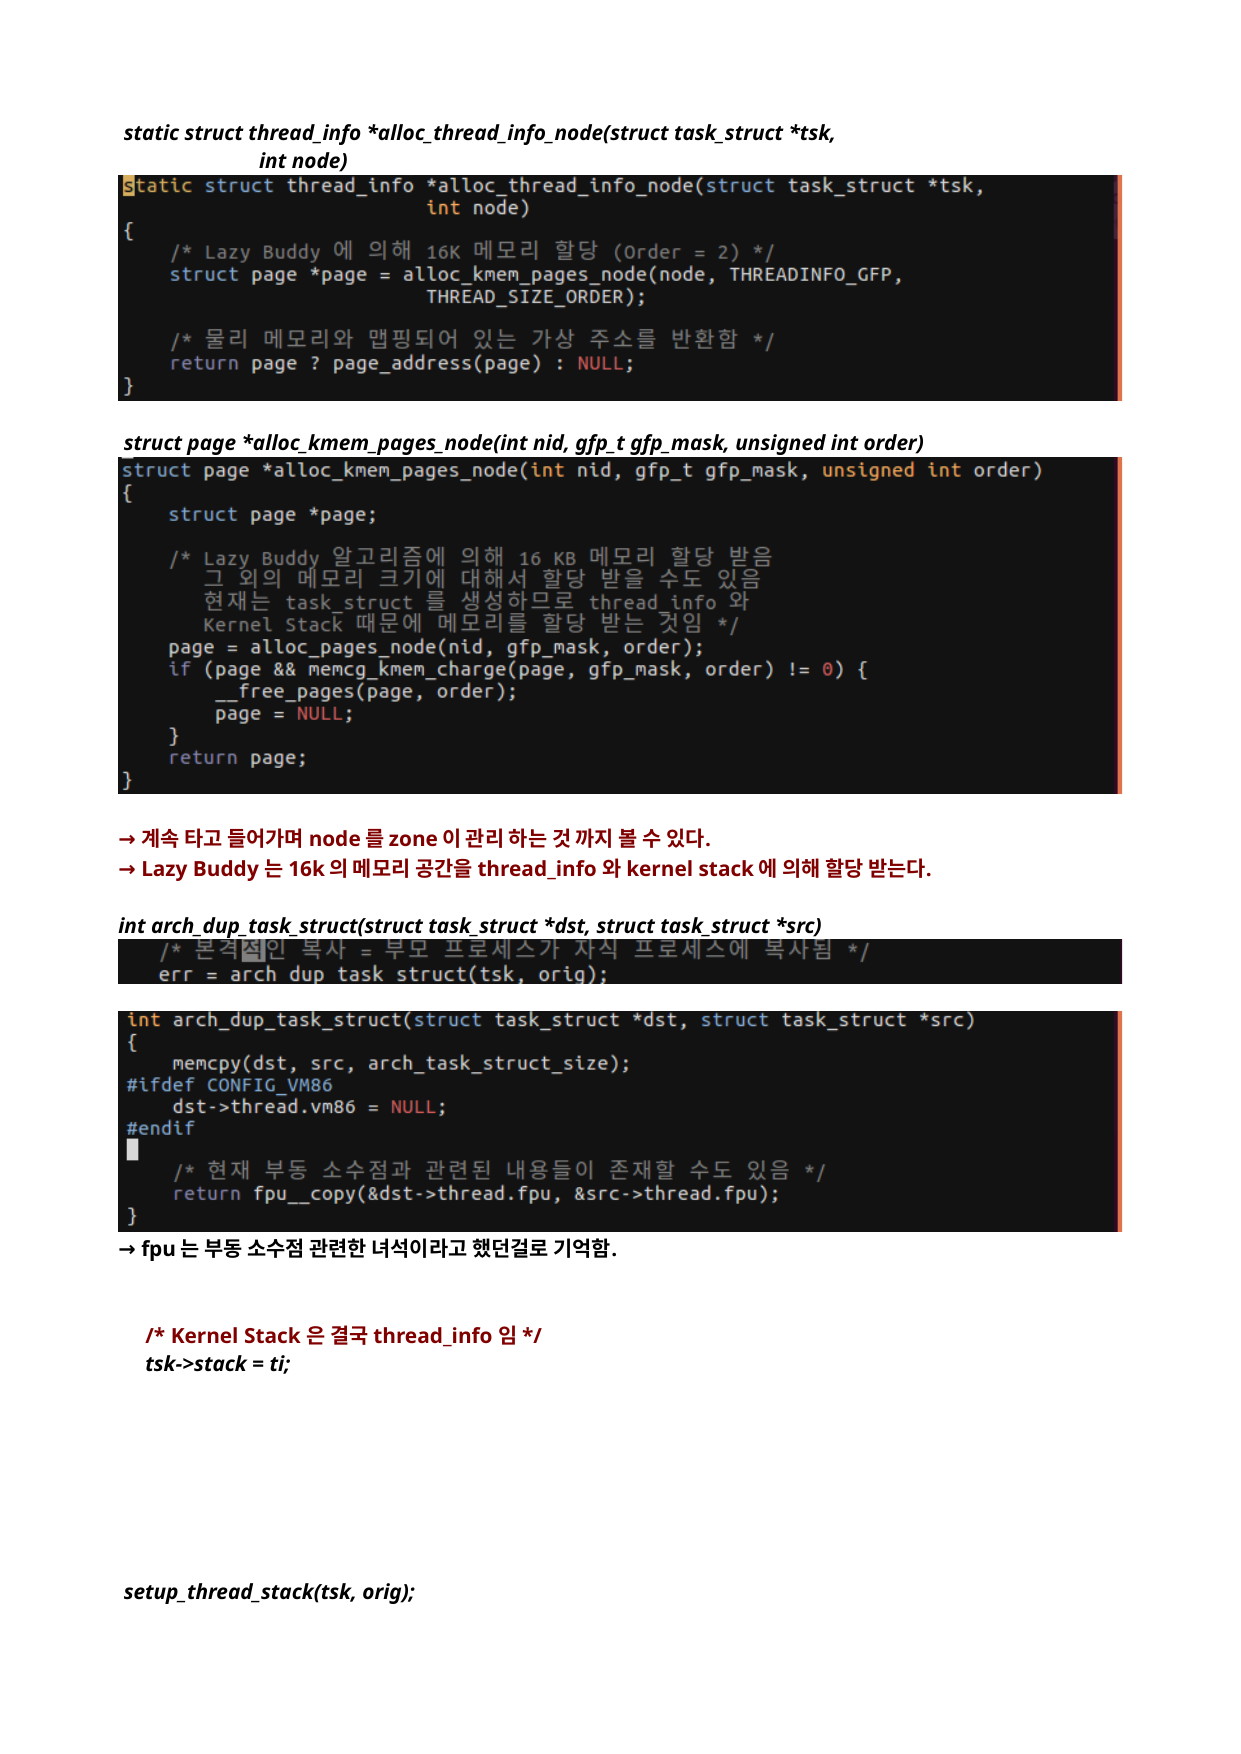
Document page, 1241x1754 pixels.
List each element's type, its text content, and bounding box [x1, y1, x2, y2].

text → fpu는 부동 소수점 관련한 녀석이라고 했던걸로 기억함. [118, 1232, 1122, 1262]
picture [118, 939, 1123, 984]
text setup_thread_stack(tsk, orig); [118, 1577, 1122, 1605]
text static struct thread_info *alloc_thread_info_node(struct task_struct *tsk, [118, 118, 1122, 147]
text int node) [118, 147, 1122, 175]
picture [118, 175, 1123, 401]
text tsk->stack = ti; [118, 1349, 1122, 1378]
text → Lazy Buddy 는 16k의 메모리 공간을 thread_info 와 kernel stack에 의해 할당 받는다. [118, 852, 1122, 883]
text → 계속 타고 들어가며 node를 zone이 관리 하는 것 까지 볼 수 있다. [118, 822, 1122, 852]
text struct page *alloc_kmem_pages_node(int nid, gfp_t gfp_mask, unsigned int order) [118, 428, 1122, 457]
picture [118, 1011, 1123, 1232]
picture [118, 457, 1123, 794]
text int arch_dup_task_struct(struct task_struct *dst, struct task_struct *src) [118, 911, 1122, 939]
text /* Kernel Stack 은 결국 thread_info 임 */ [118, 1319, 1122, 1349]
